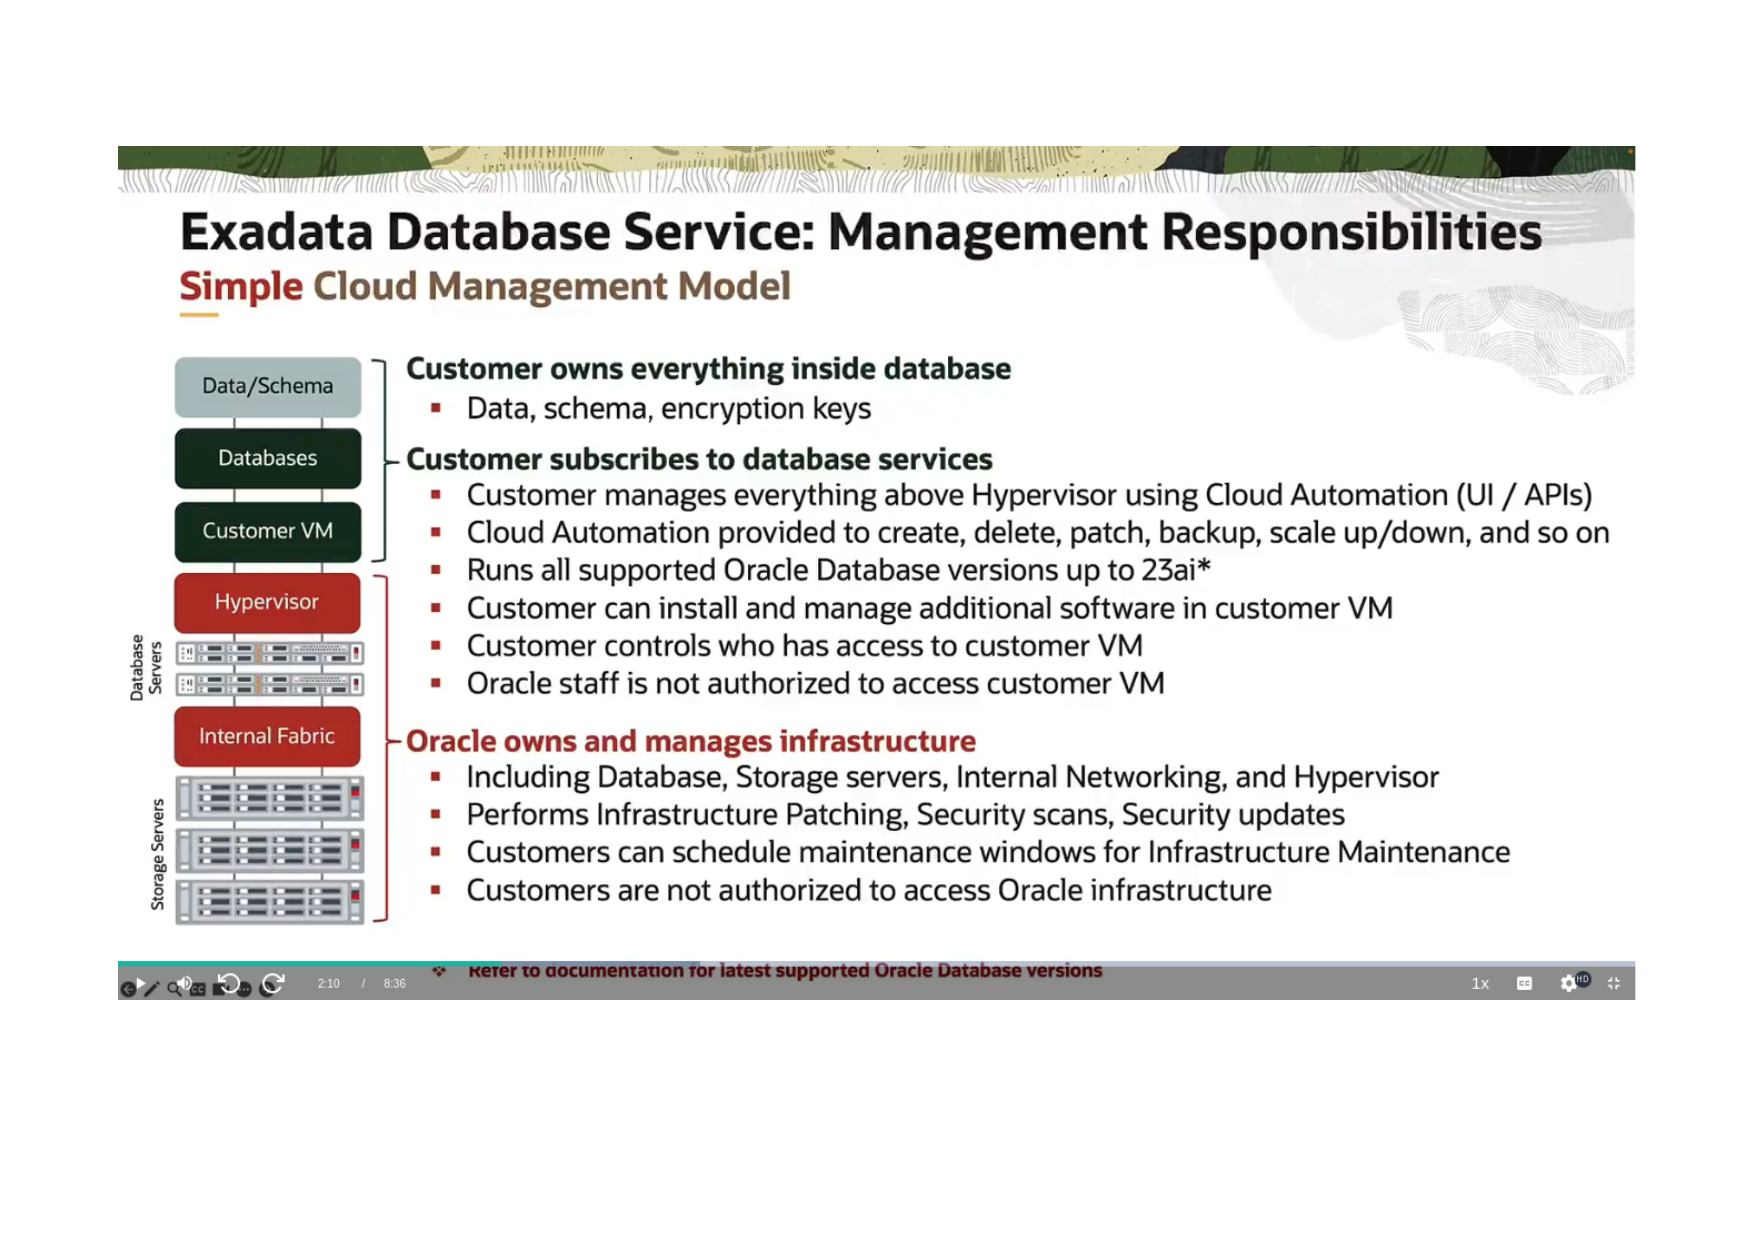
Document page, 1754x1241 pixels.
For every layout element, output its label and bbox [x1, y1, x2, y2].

picture [118, 146, 1636, 1000]
